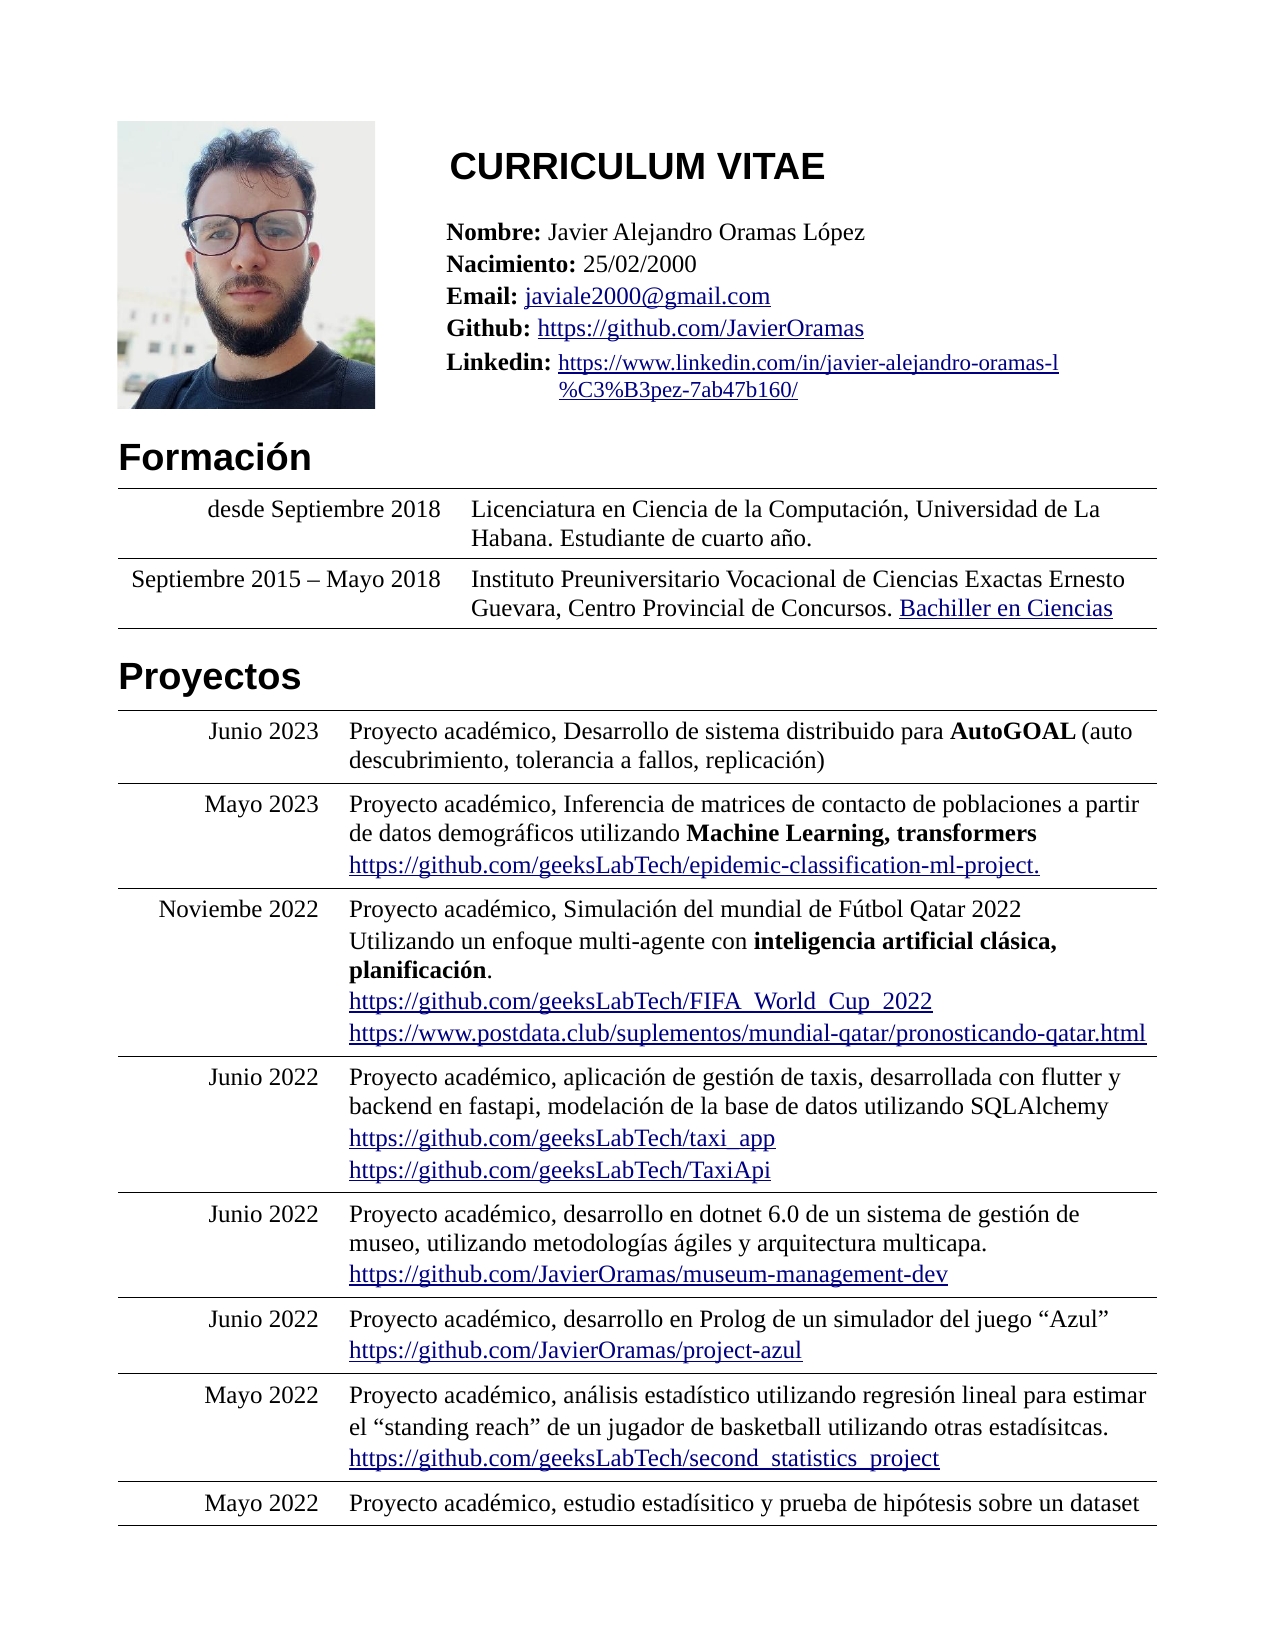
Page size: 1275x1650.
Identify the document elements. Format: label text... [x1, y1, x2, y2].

table_cell Mayo 2022 [118, 1482, 324, 1525]
table_cell Proyecto académico, desarrollo en dotnet 6.0 de un sistema de gestión de museo, utilizando metodologías ágiles y arquitectura multicapa. https://github.com/JavierOramas/museum-management-dev [324, 1193, 1157, 1297]
table_cell Proyecto académico, análisis estadístico utilizando regresión lineal para estimar el “standing reach” de un jugador de basketball utilizando otras estadísitcas. https://github.com/geeksLabTech/second_statistics_project [324, 1374, 1157, 1481]
table_cell Proyecto académico, desarrollo en Prolog de un simulador del juego “Azul” https://github.com/JavierOramas/project-azul [324, 1298, 1157, 1373]
table_cell Junio 2022 [118, 1193, 324, 1297]
text Linkedin: https://www.linkedin.com/in/javier-alejandro-oramas-l%C3%B3pez-7ab47b160/ [446, 347, 1157, 402]
table_header desde Septiembre 2018 [118, 489, 446, 557]
text Nacimiento: 25/02/2000 [446, 249, 1157, 278]
table_cell Junio 2022 [118, 1057, 324, 1192]
table_cell Proyecto académico, aplicación de gestión de taxis, desarrollada con flutter y backend en fastapi, modelación de la base de datos utilizando SQLAlchemy https://github.com/geeksLabTech/taxi_app https://github.com/geeksLabTech/TaxiApi [324, 1057, 1157, 1192]
picture [117, 121, 376, 409]
table_cell Proyecto académico, Inferencia de matrices de contacto de poblaciones a partir de datos demográficos utilizando Machine Learning, transformers https://github.com/geeksLabTech/epidemic-classification-ml-project. [324, 784, 1157, 887]
table_cell Mayo 2022 [118, 1374, 324, 1481]
subtitle CURRICULUM VITAE [376, 144, 1157, 187]
subtitle Formación [118, 435, 1157, 478]
table_cell Junio 2022 [118, 1298, 324, 1373]
table_cell Septiembre 2015 – Mayo 2018 [118, 559, 446, 627]
table_cell Mayo 2023 [118, 784, 324, 887]
text Github: https://github.com/JavierOramas [446, 313, 1157, 341]
table_header Proyecto académico, Desarrollo de sistema distribuido para AutoGOAL (auto descubrimiento, tolerancia a fallos, replicación) [324, 711, 1157, 783]
text Nombre: Javier Alejandro Oramas López [446, 217, 1157, 246]
text Email: javiale2000@gmail.com [446, 281, 1157, 309]
table_cell Proyecto académico, estudio estadísitico y prueba de hipótesis sobre un dataset [324, 1482, 1157, 1525]
table_header Licenciatura en Ciencia de la Computación, Universidad de La Habana. Estudiante de cuarto año. [446, 489, 1157, 557]
table_cell Noviembe 2022 [118, 889, 324, 1056]
table_header Junio 2023 [118, 711, 324, 783]
table_cell Instituto Preuniversitario Vocacional de Ciencias Exactas Ernesto Guevara, Centro Provincial de Concursos. Bachiller en Ciencias [446, 559, 1157, 627]
table_cell Proyecto académico, Simulación del mundial de Fútbol Qatar 2022 Utilizando un enfoque multi-agente con inteligencia artificial clásica, planificación. https://github.com/geeksLabTech/FIFA_World_Cup_2022 https://www.postdata.club/suplementos/mundial-qatar/pronosticando-qatar.html [324, 889, 1157, 1056]
subtitle Proyectos [118, 653, 1157, 697]
